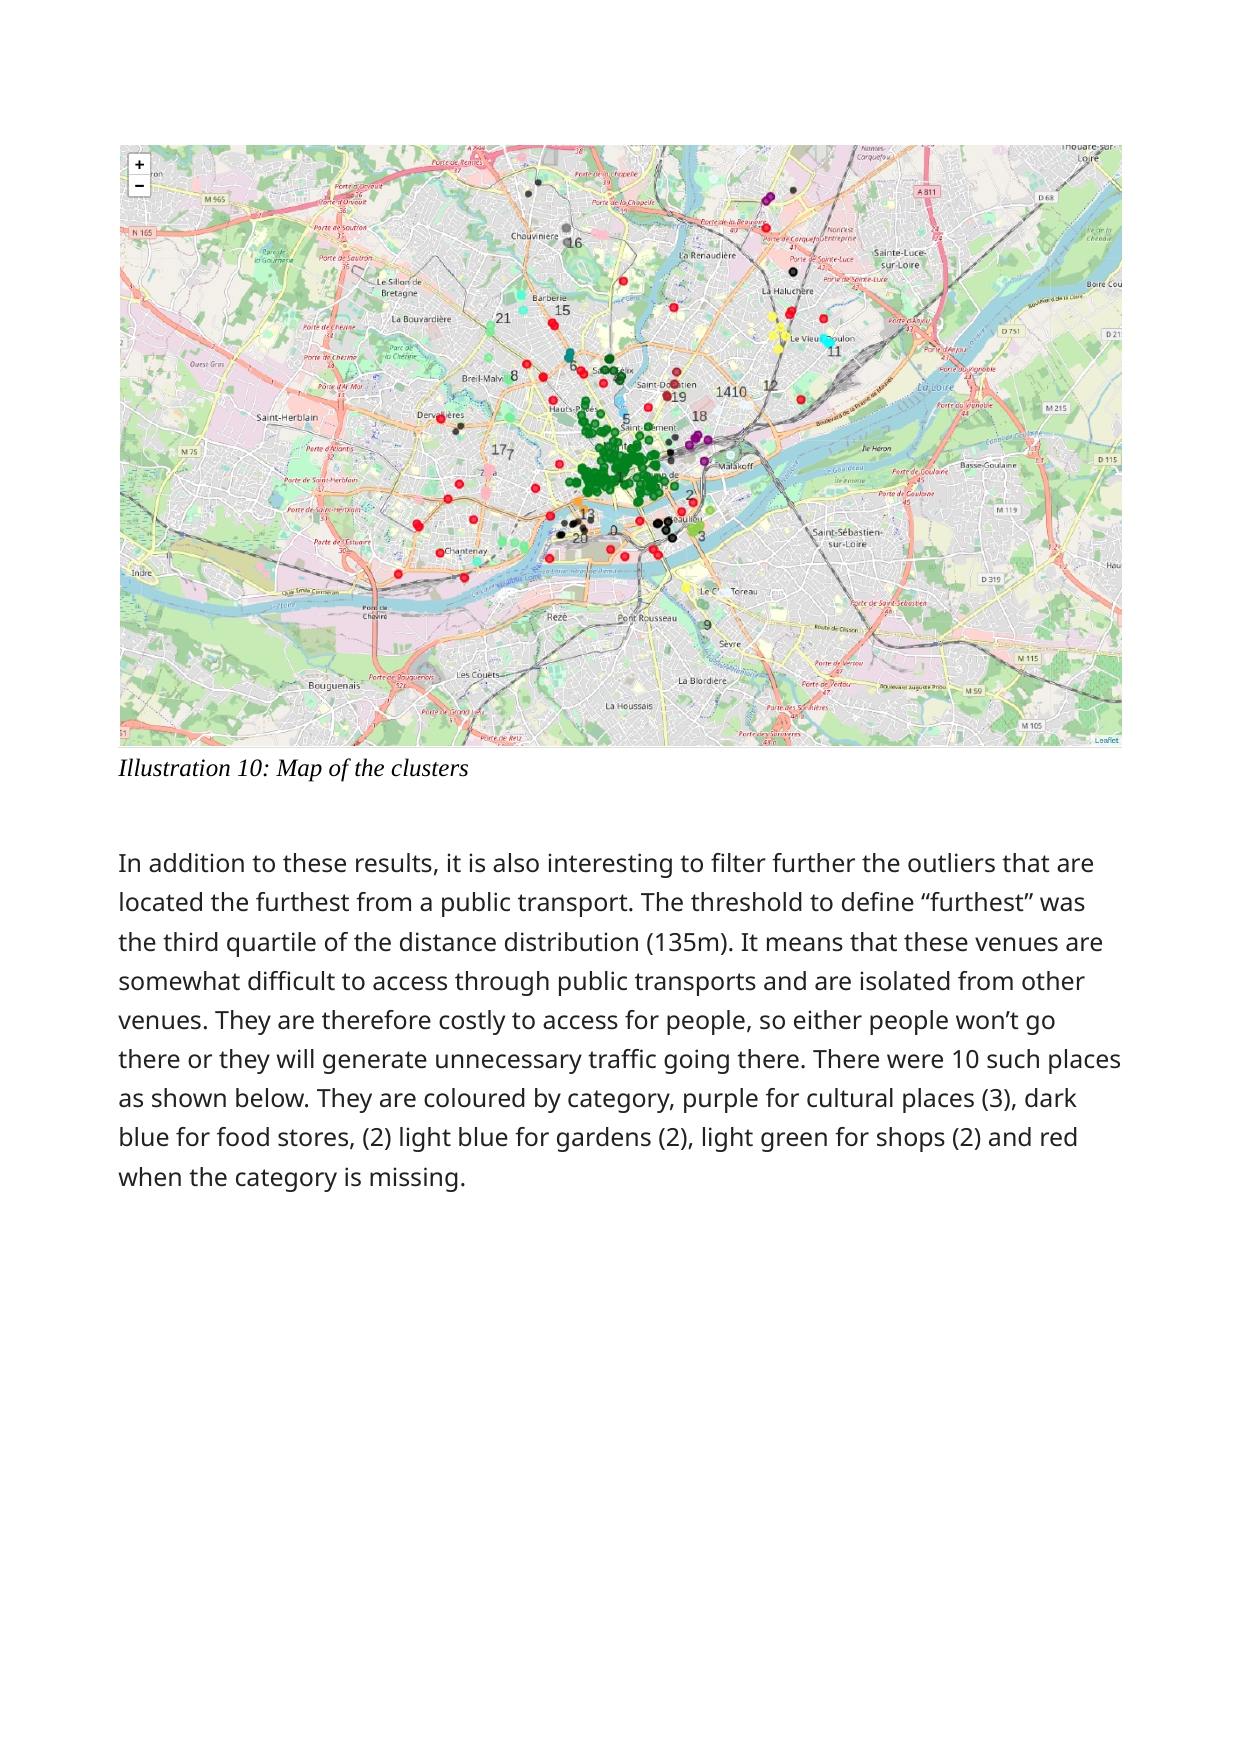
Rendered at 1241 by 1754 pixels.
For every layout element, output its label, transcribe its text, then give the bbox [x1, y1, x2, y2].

text Illustration 10: Map of the clusters [118, 748, 1122, 782]
picture [118, 143, 1123, 748]
text In addition to these results, it is also interesting to filter further the outliers that are located the furthest from a public transport. The threshold to define “furthest” was the third quartile of the distance distribution (135m). It means that these venues are somewhat difficult to access through public transports and are isolated from other venues. They are therefore costly to access for people, so either people won’t go there or they will generate unnecessary traffic going there. There were 10 such places as shown below. They are coloured by category, purple for cultural places (3), dark blue for food stores, (2) light blue for gardens (2), light green for shops (2) and red when the category is missing. [118, 846, 1122, 1193]
